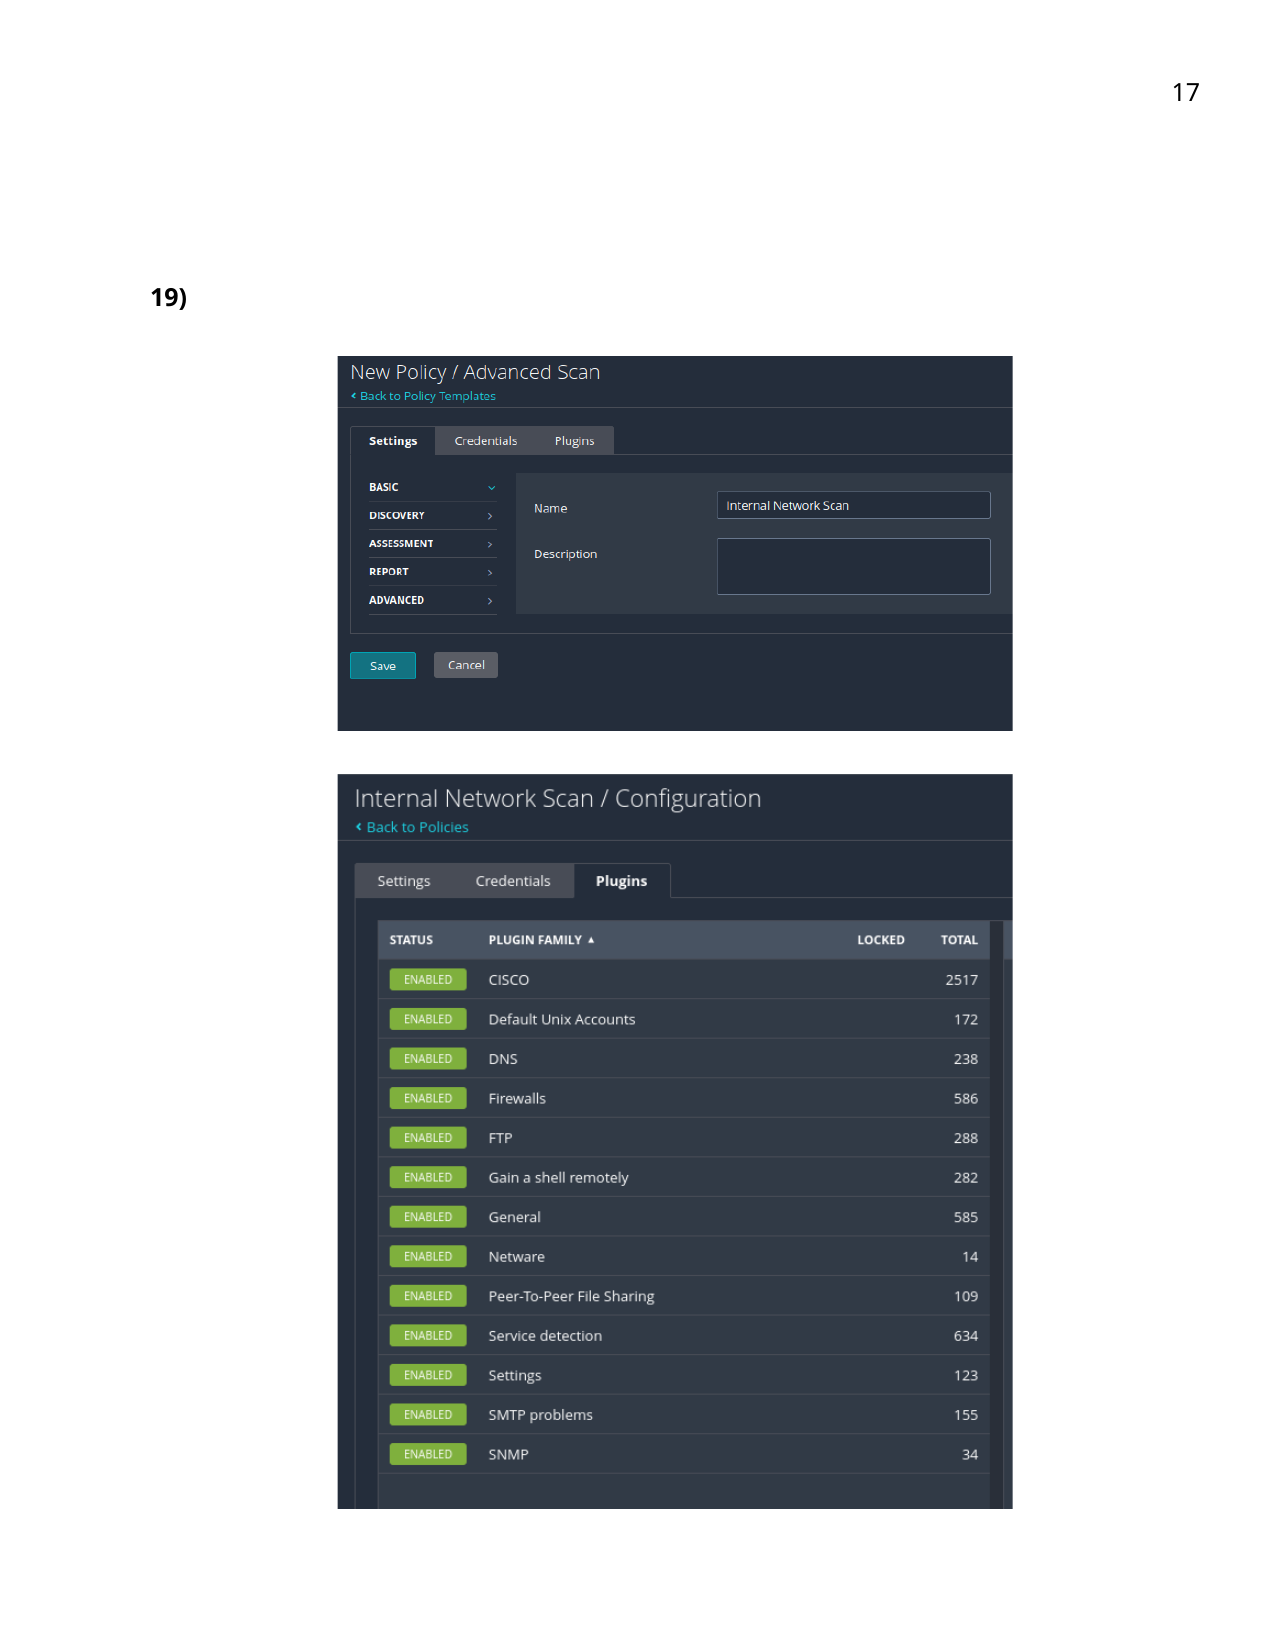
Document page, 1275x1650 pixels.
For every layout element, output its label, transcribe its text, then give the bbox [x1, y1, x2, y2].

picture [337, 774, 1013, 1509]
text 19) [150, 279, 1200, 313]
picture [337, 356, 1013, 731]
